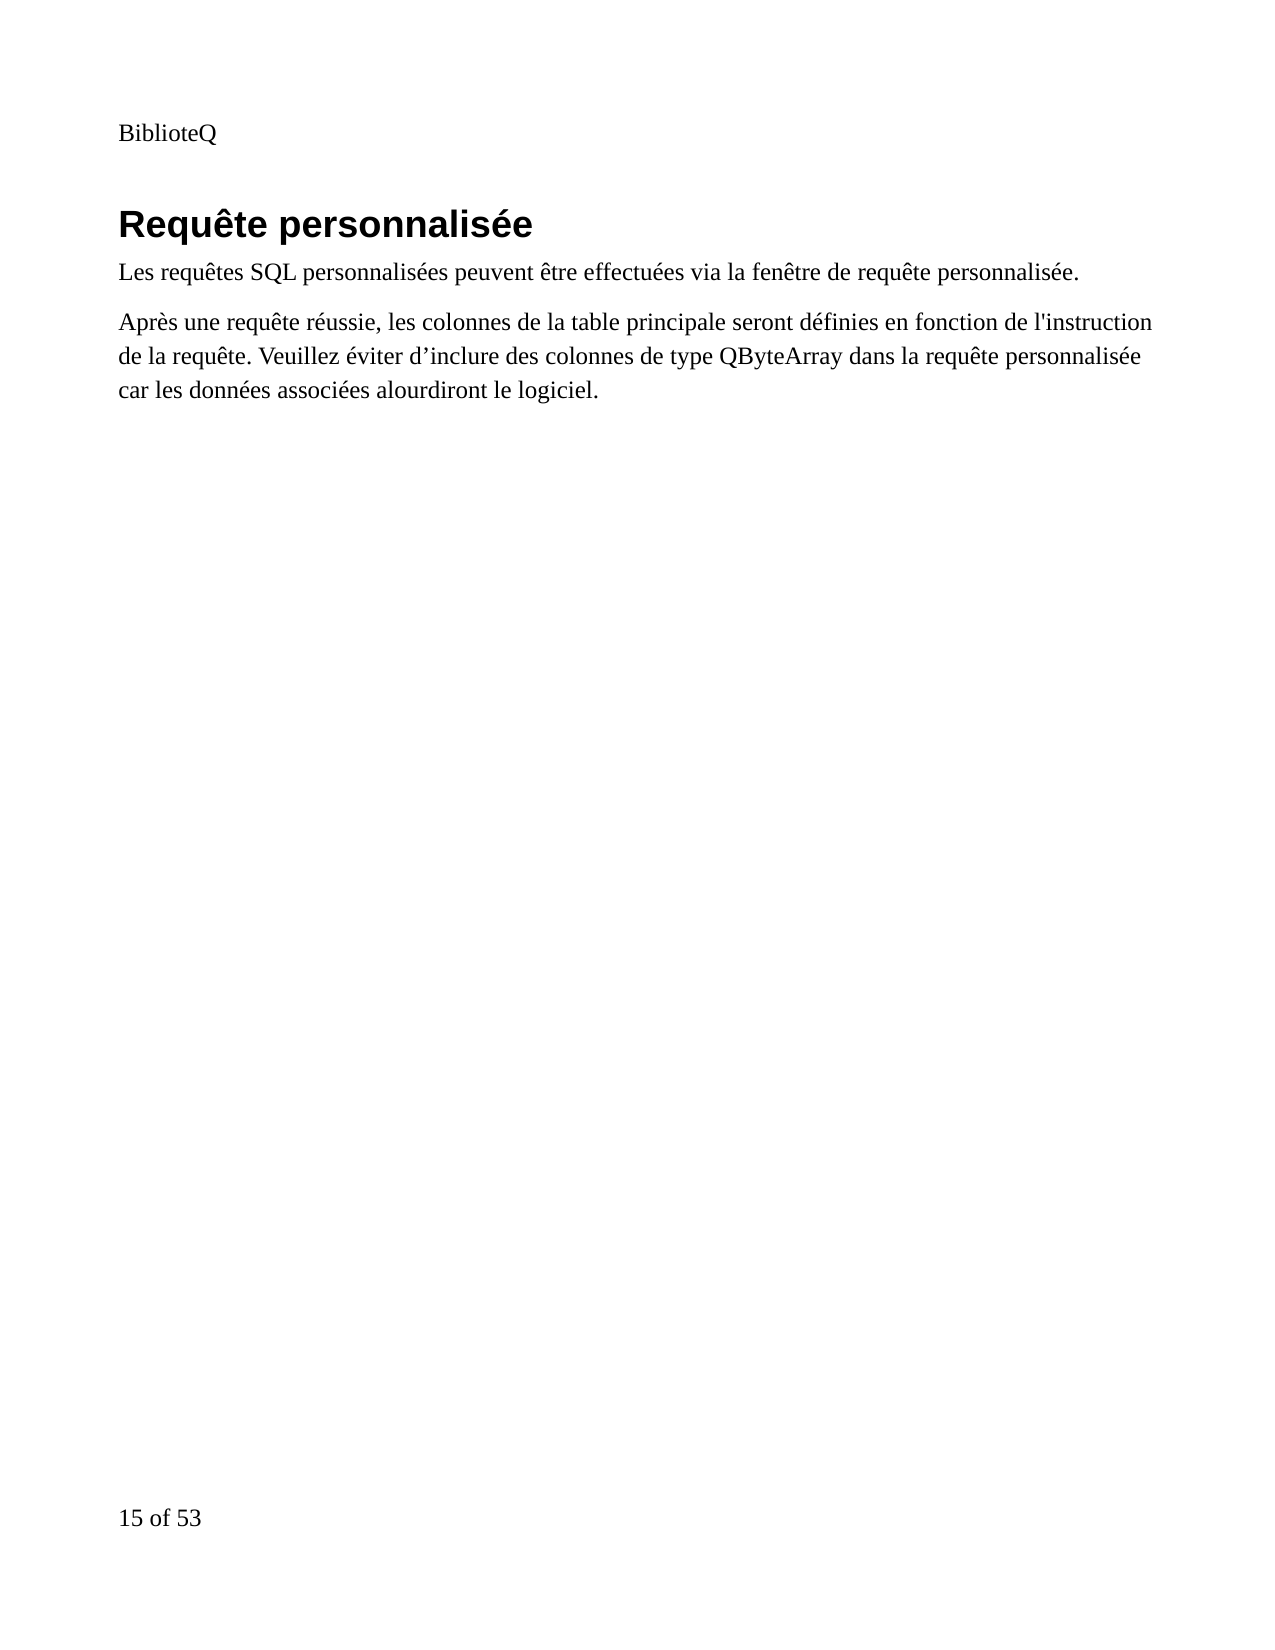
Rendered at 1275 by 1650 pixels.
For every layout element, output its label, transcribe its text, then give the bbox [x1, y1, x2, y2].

text Après une requête réussie, les colonnes de la table principale seront définies en fonction de l'instruction de la requête. Veuillez éviter d’inclure des colonnes de type QByteArray dans la requête personnalisée car les données associées alourdiront le logiciel. [118, 307, 1157, 404]
text Les requêtes SQL personnalisées peuvent être effectuées via la fenêtre de requête personnalisée. [118, 257, 1157, 286]
subtitle Requête personnalisée [118, 201, 1157, 245]
